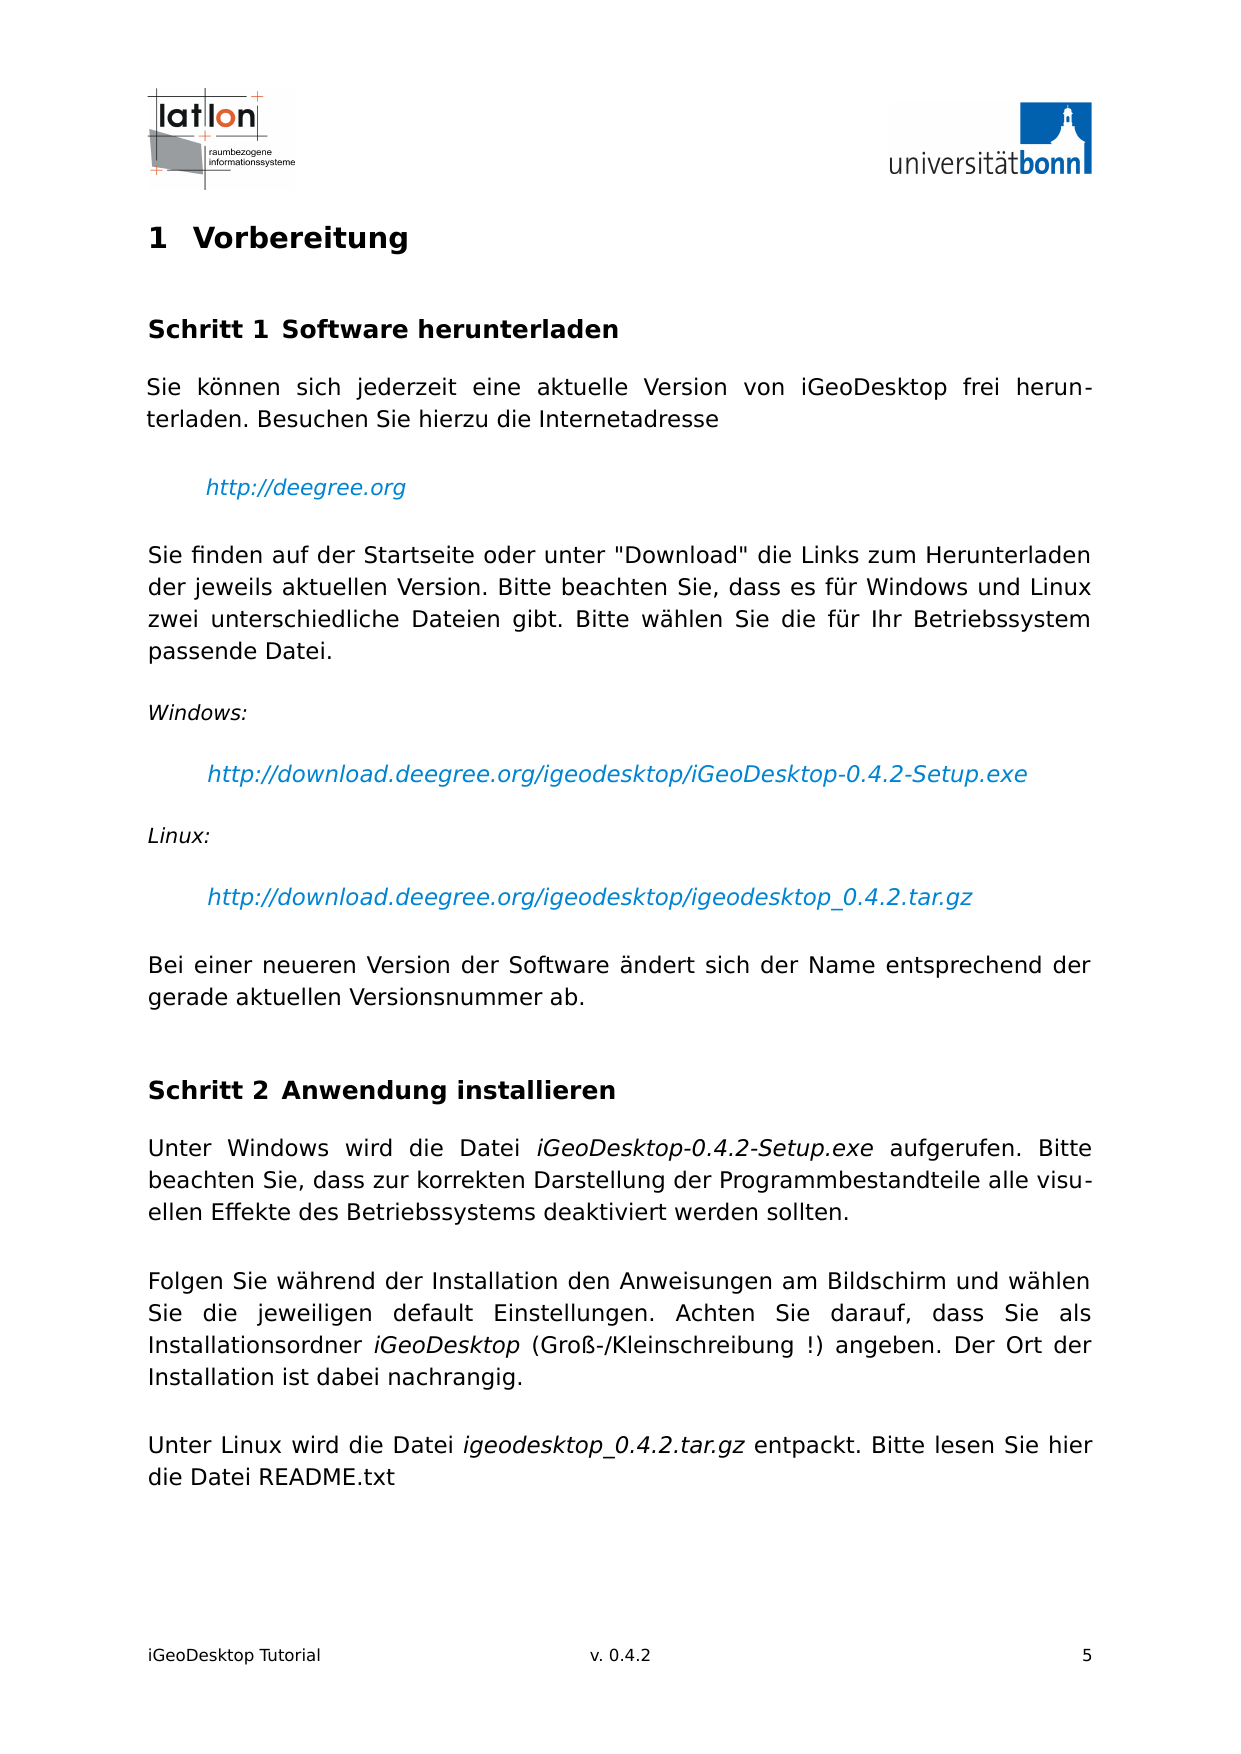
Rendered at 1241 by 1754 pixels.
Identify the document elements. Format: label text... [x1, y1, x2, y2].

text Bei einer neueren Version der Software ändert sich der Name entsprechend der gerade aktuellen Versionsnummer ab. [148, 952, 1092, 1011]
text Unter Windows wird die Datei iGeoDesktop-0.4.2-Setup.exe aufgerufen. Bitte beachten Sie, dass zur korrekten Darstellung der Programmbestandteile alle visu­ellen Effekte des Betriebssystems deaktiviert werden sollten. [148, 1135, 1092, 1226]
text Unter Linux wird die Datei igeodesktop_0.4.2.tar.gz entpackt. Bitte lesen Sie hier die Datei README.txt [148, 1432, 1092, 1491]
subtitle Anwendung installieren [148, 1076, 1092, 1105]
text http://download.deegree.org/igeodesktop/igeodesktop_0.4.2.tar.gz [207, 884, 1092, 910]
subtitle Software herunterladen [148, 315, 1092, 344]
subtitle Vorbereitung [148, 221, 1092, 255]
picture [147, 88, 295, 190]
text Linux: [148, 824, 1092, 848]
text Sie finden auf der Startseite oder unter "Download" die Links zum Herunterladen der jeweils aktuellen Version. Bitte beachten Sie, dass es für Windows und Linux zwei unterschiedliche Dateien gibt. Bitte wählen Sie die für Ihr Betriebssystem passende Datei. [148, 542, 1092, 665]
text http://deegree.org [206, 475, 1092, 501]
text http://download.deegree.org/igeodesktop/iGeoDesktop-0.4.2-Setup.exe [207, 761, 1092, 788]
text Folgen Sie während der Installation den Anweisungen am Bildschirm und wählen Sie die jeweiligen default Einstellungen. Achten Sie darauf, dass Sie als Installationsordner iGeoDesktop (Groß-/Kleinschreibung !) angeben. Der Ort der Installation ist dabei nachrangig. [148, 1268, 1092, 1391]
text Windows: [148, 701, 1092, 725]
picture [889, 102, 1093, 174]
text Sie können sich jederzeit eine aktuelle Version von iGeoDesktop frei herun­terladen. Besuchen Sie hierzu die Internetadresse [146, 374, 1092, 433]
